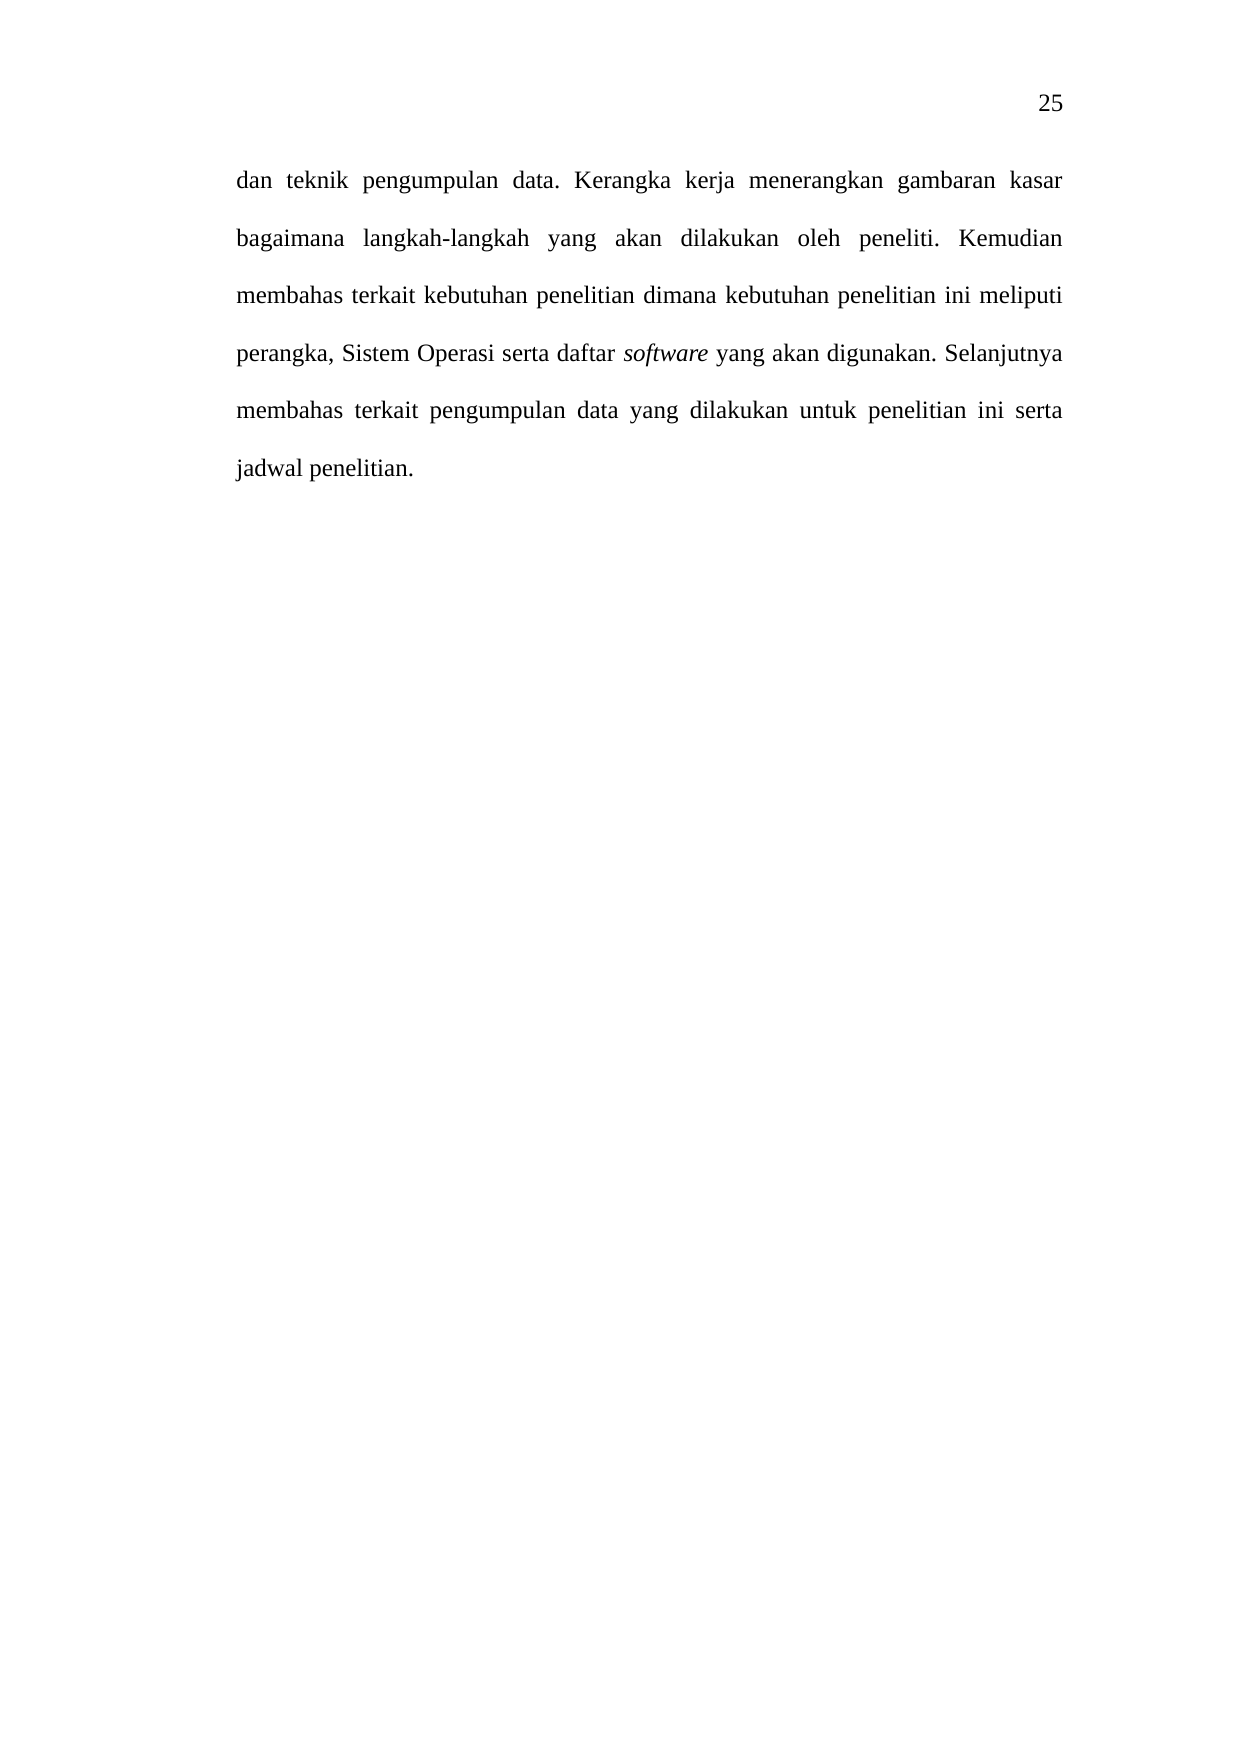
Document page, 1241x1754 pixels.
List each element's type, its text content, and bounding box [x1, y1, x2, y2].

text dan teknik pengumpulan data. Kerangka kerja menerangkan gambaran kasar bagaimana langkah-langkah yang akan dilakukan oleh peneliti. Kemudian membahas terkait kebutuhan penelitian dimana kebutuhan penelitian ini meliputi perangka, Sistem Operasi serta daftar software yang akan digunakan. Selanjutnya membahas terkait pengumpulan data yang dilakukan untuk penelitian ini serta jadwal penelitian. [236, 165, 1063, 482]
